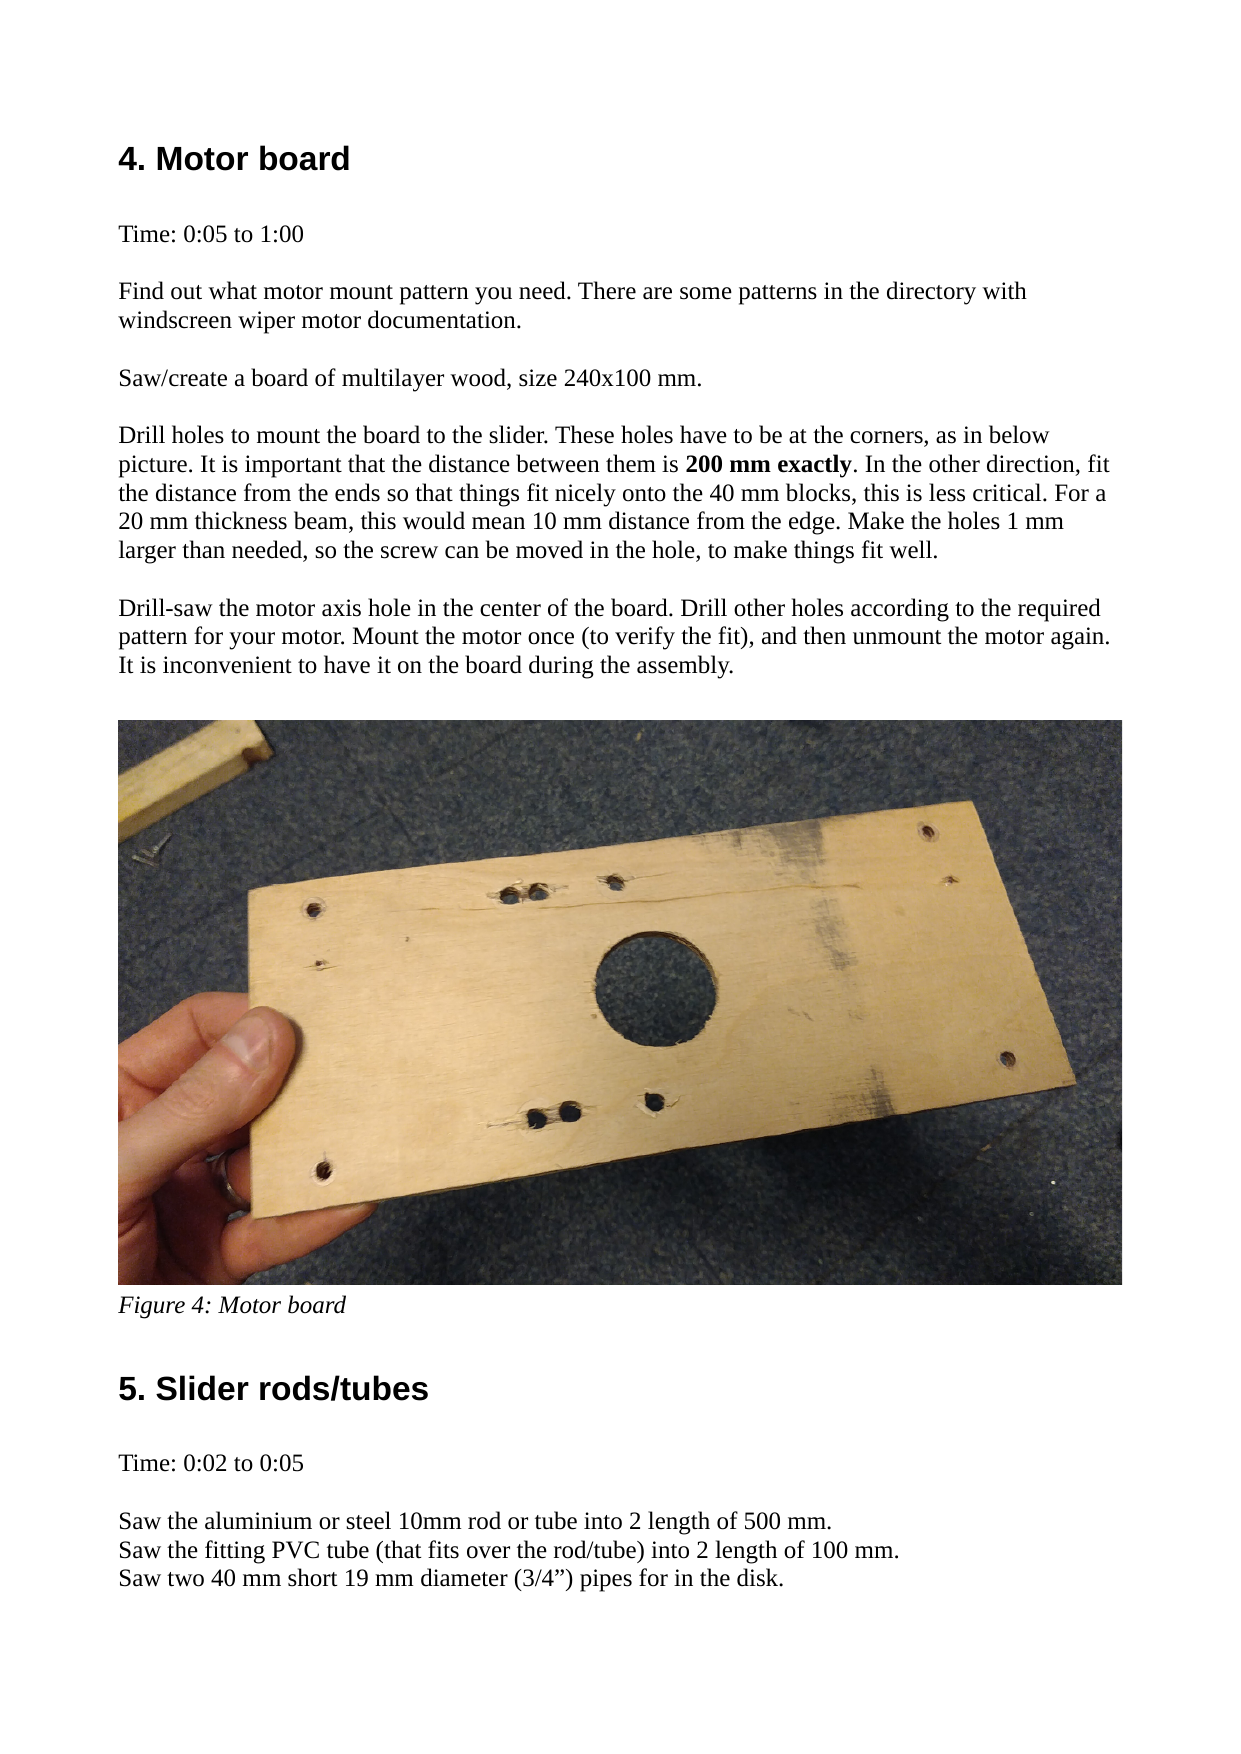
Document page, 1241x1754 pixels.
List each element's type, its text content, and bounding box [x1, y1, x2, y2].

text Find out what motor mount pattern you need. There are some patterns in the directory with windscreen wiper motor documentation. [118, 276, 1122, 334]
picture [118, 720, 1123, 1285]
text Saw the aluminium or steel 10mm rod or tube into 2 length of 500 mm. [118, 1506, 1122, 1535]
text Saw/create a board of multilayer wood, size 240x100 mm. [118, 363, 1122, 391]
subtitle 4. Motor board [118, 139, 1122, 178]
text Saw two 40 mm short 19 mm diameter (3/4”) pipes for in the disk. [118, 1563, 1122, 1592]
text Time: 0:02 to 0:05 [118, 1448, 1122, 1477]
text Drill holes to mount the board to the slider. These holes have to be at the corners, as in below picture. It is important that the distance between them is 200 mm exactly. In the other direction, fit the distance from the ends so that things fit nicely onto the 40 mm blocks, this is less critical. For a 20 mm thickness beam, this would mean 10 mm distance from the edge. Make the holes 1 mm larger than needed, so the screw can be moved in the hole, to make things fit well. [118, 420, 1122, 564]
text Saw the fitting PVC tube (that fits over the rod/tube) into 2 length of 100 mm. [118, 1535, 1122, 1563]
subtitle 5. Slider rods/tubes [118, 1368, 1122, 1407]
text Drill-saw the motor axis hole in the center of the board. Drill other holes according to the required pattern for your motor. Mount the motor once (to verify the fit), and then unmount the motor again. It is inconvenient to have it on the board during the assembly. [118, 593, 1122, 679]
text Figure 4: Motor board [118, 1285, 1122, 1319]
text Time: 0:05 to 1:00 [118, 219, 1122, 248]
